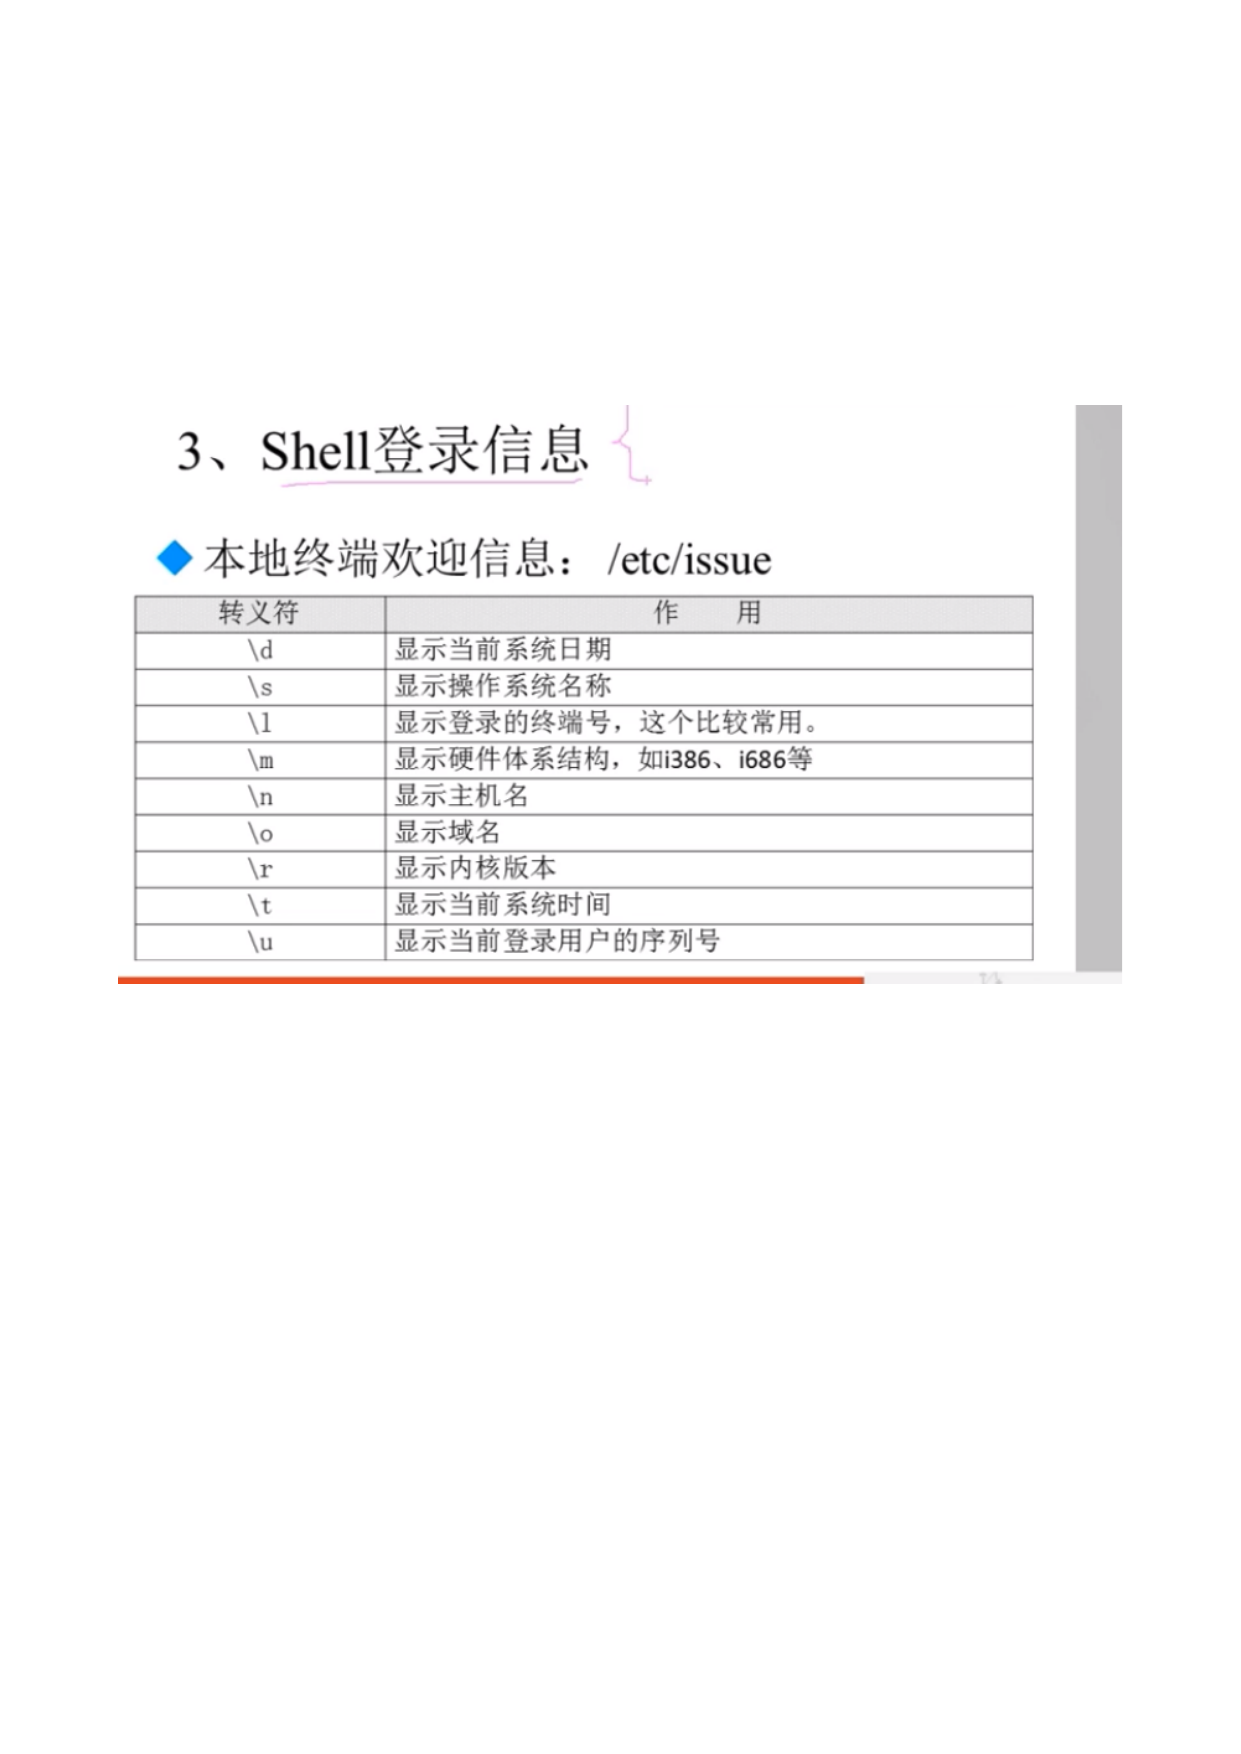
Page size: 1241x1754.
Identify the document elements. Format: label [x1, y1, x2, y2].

picture [118, 405, 1123, 984]
